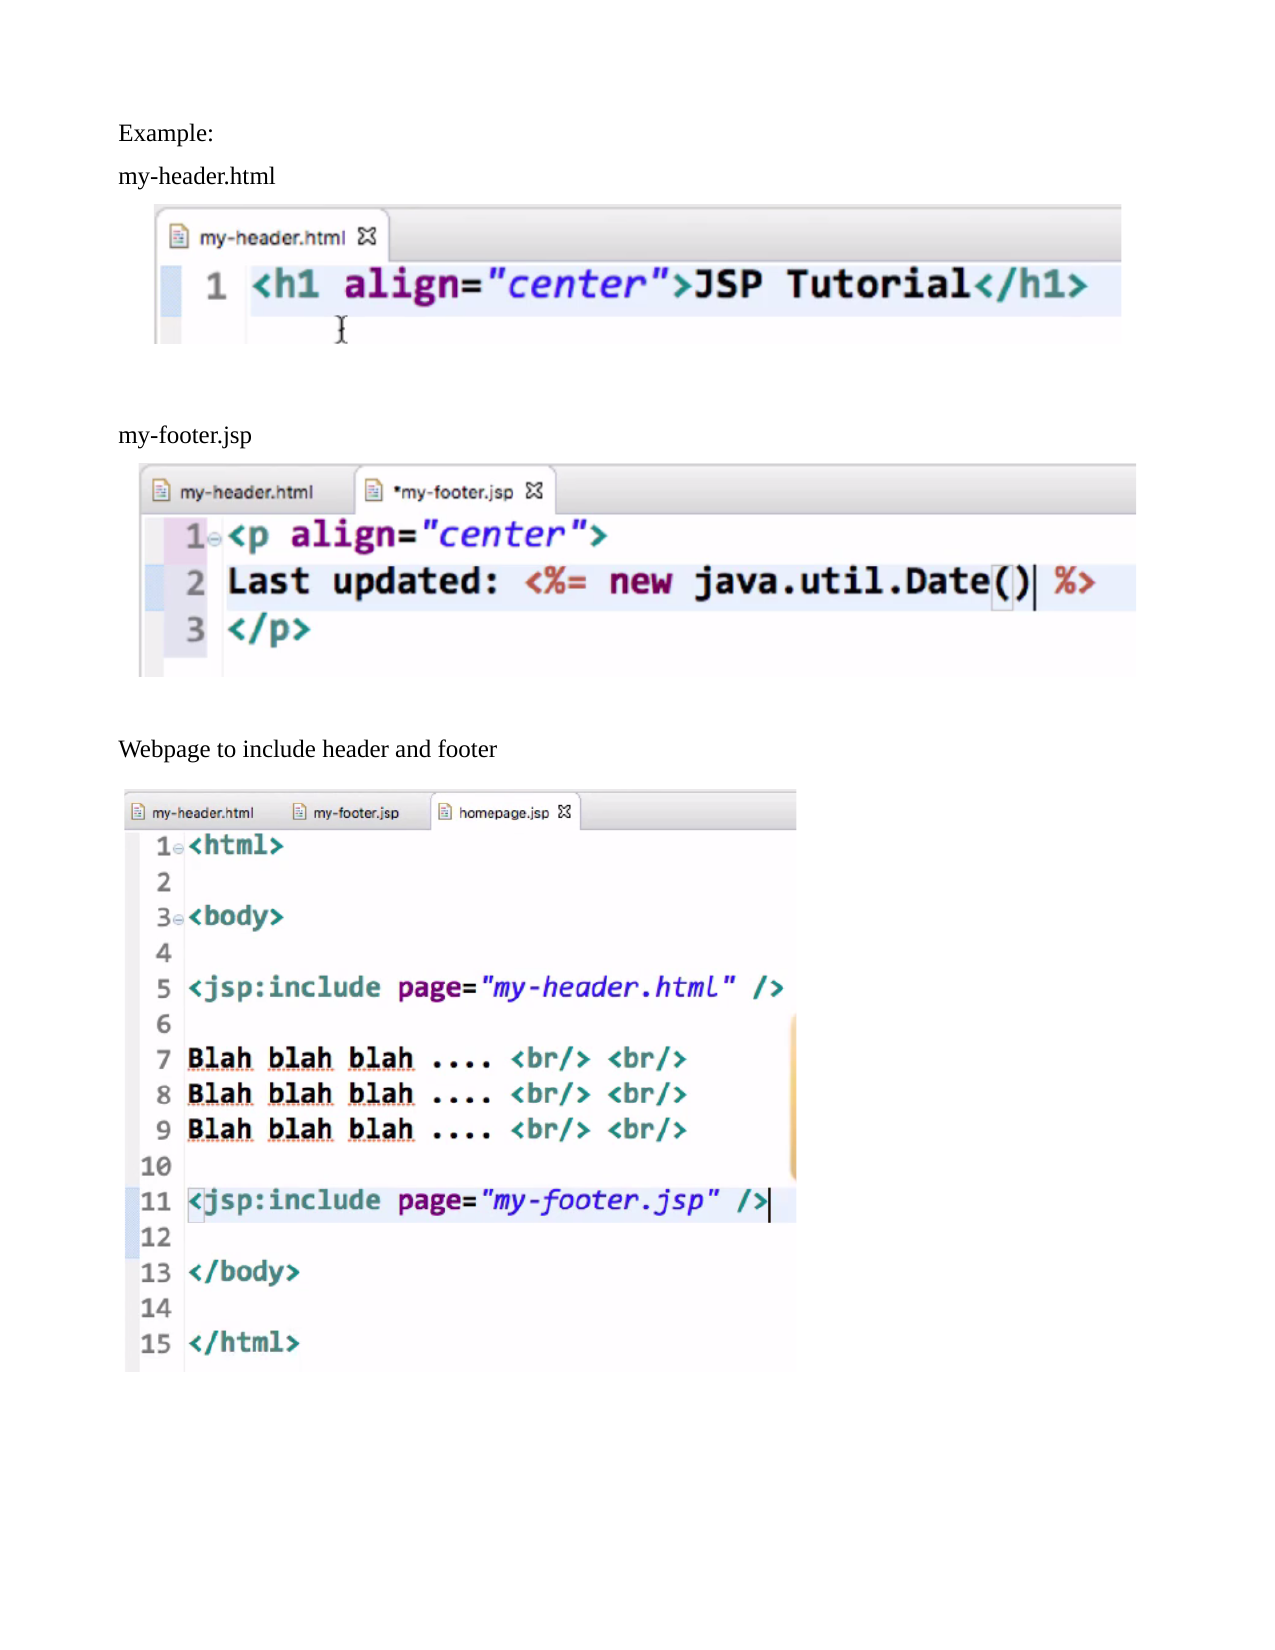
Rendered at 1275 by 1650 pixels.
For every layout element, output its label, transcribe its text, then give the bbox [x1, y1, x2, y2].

text my-header.html [118, 161, 1157, 190]
picture [153, 204, 1122, 344]
text Example: [118, 118, 1157, 147]
picture [124, 789, 797, 1372]
text Webpage to include header and footer [118, 734, 1157, 763]
picture [138, 463, 1137, 677]
text my-footer.jsp [118, 420, 1157, 449]
